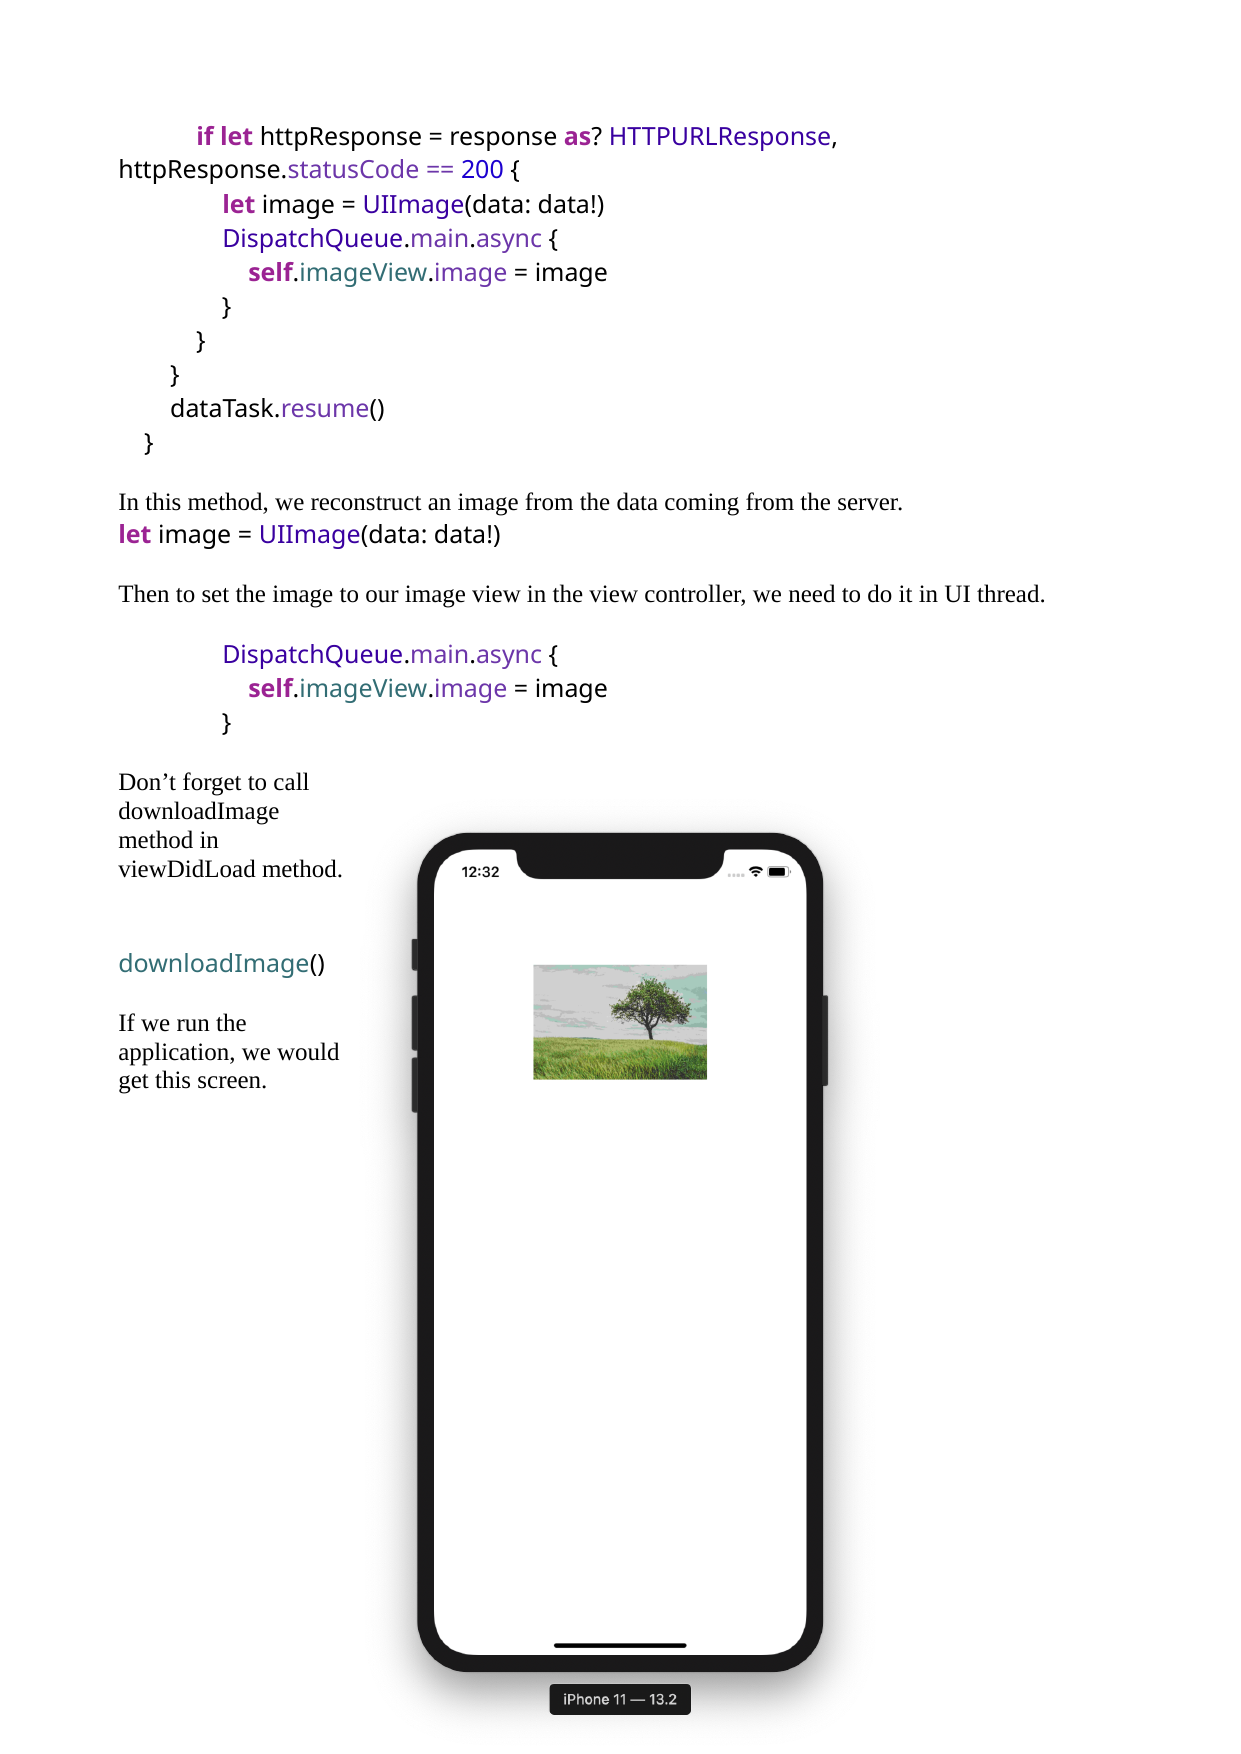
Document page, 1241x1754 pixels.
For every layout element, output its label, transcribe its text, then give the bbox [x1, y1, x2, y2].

text downloadImage() [118, 911, 346, 979]
text if let httpResponse = response as? HTTPURLResponse, httpResponse.statusCode == 200 { [118, 118, 1122, 186]
text let image = UIImage(data: data!) [118, 516, 1122, 550]
text Don’t forget to call downloadImage method in viewDidLoad method. [118, 767, 1122, 882]
text DispatchQueue.main.async { [118, 220, 1122, 254]
text } [118, 357, 1122, 391]
text self.imageView.image = image [118, 254, 1122, 288]
text In this method, we reconstruct an image from the data coming from the server. [118, 487, 1122, 516]
picture [346, 791, 894, 1754]
text } [118, 288, 1122, 322]
text Then to set the image to our image view in the view controller, we need to do it in UI thread. [118, 579, 1122, 608]
text let image = UIImage(data: data!) [118, 186, 1122, 220]
text [894, 911, 1122, 979]
text self.imageView.image = image [118, 671, 1122, 705]
text } [118, 705, 1122, 739]
text [894, 1008, 1122, 1094]
text dataTask.resume() [118, 391, 1122, 425]
text } [118, 322, 1122, 357]
text If we run the application, we would get this screen. [118, 1008, 346, 1094]
text } [118, 425, 1122, 459]
text DispatchQueue.main.async { [118, 637, 1122, 671]
